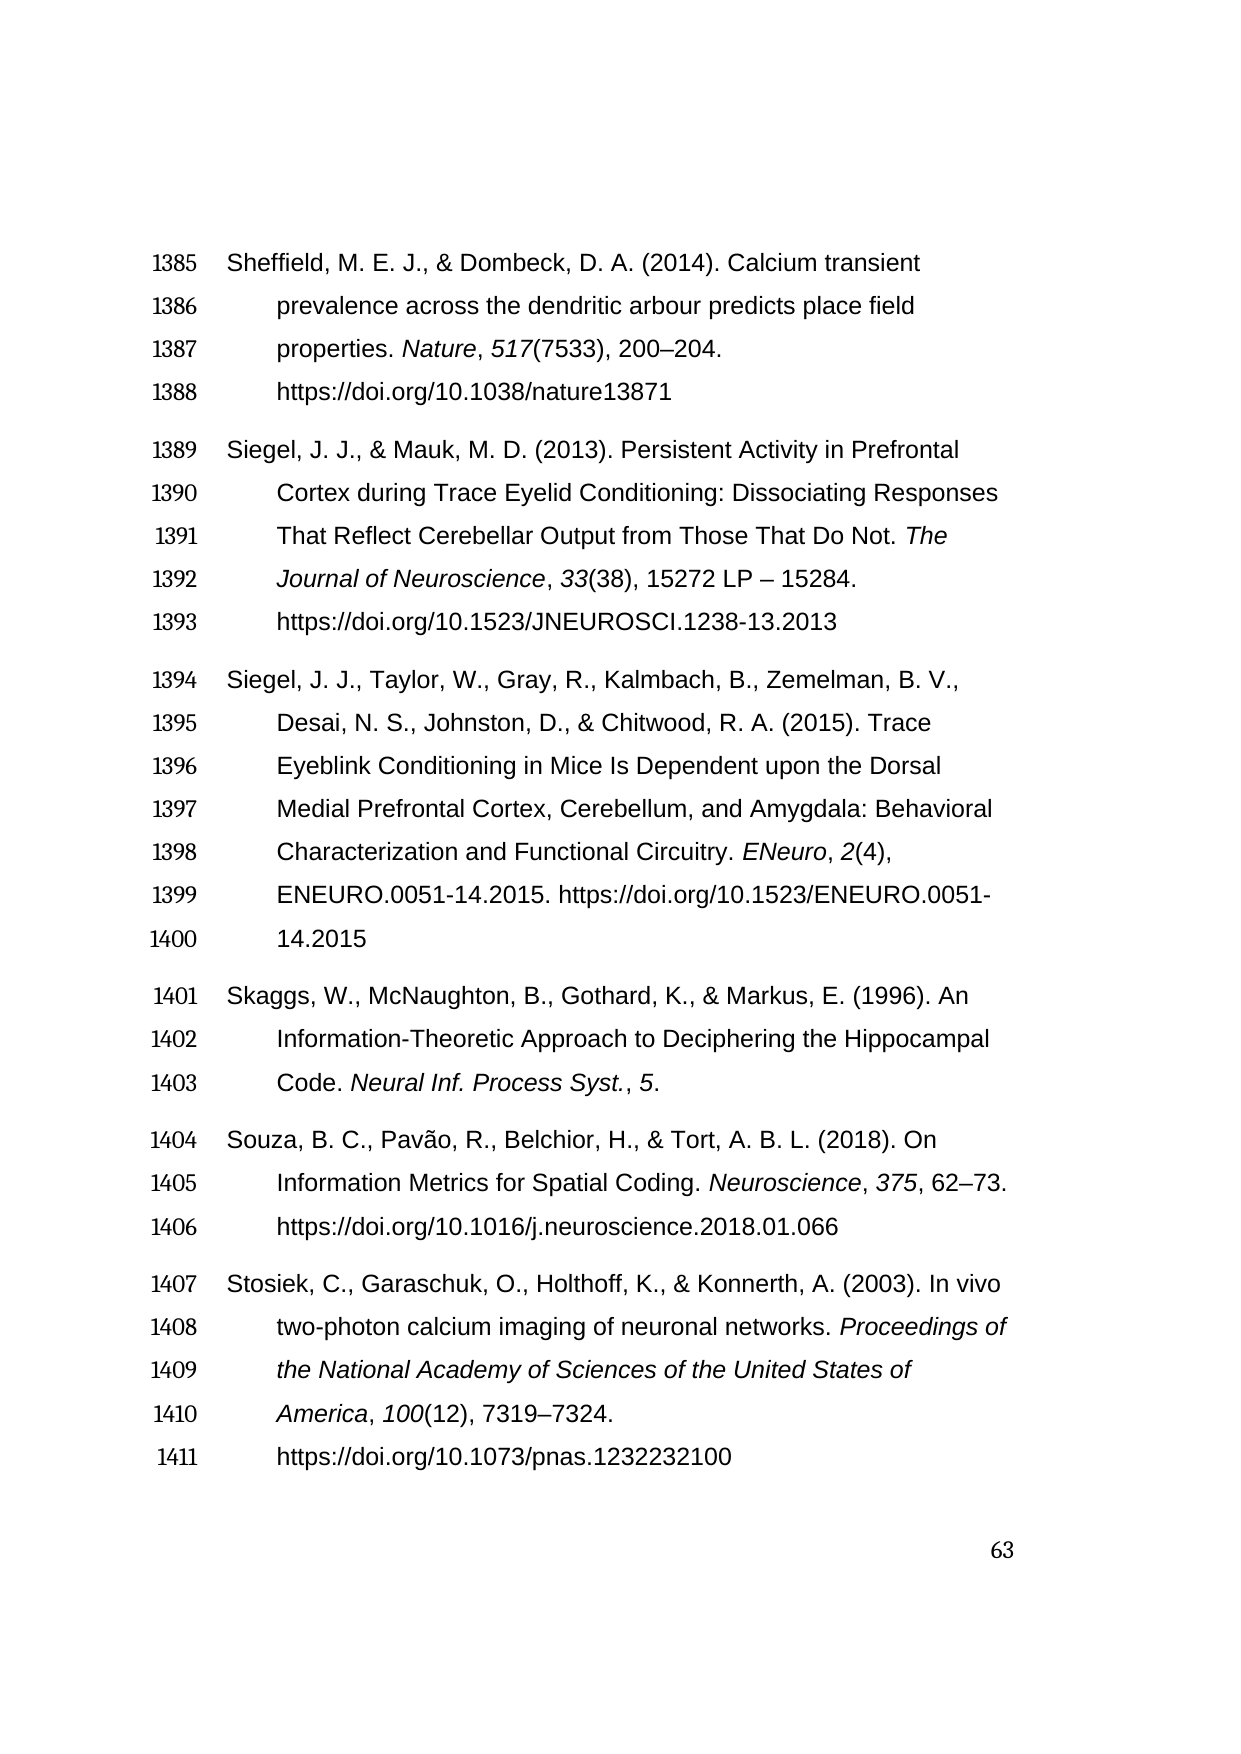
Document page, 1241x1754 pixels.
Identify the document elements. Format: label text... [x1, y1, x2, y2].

text Siegel, J. J., & Mauk, M. D. (2013). Persistent Activity in Prefrontal Cortex during Trace Eyelid Conditioning: Dissociating Responses That Reflect Cerebellar Output from Those That Do Not. The Journal of Neuroscience, 33(38), 15272 LP – 15284. https://doi.org/10.1523/JNEUROSCI.1238-13.2013 [226, 435, 1014, 636]
text Stosiek, C., Garaschuk, O., Holthoff, K., & Konnerth, A. (2003). In vivo two-photon calcium imaging of neuronal networks. Proceedings of the National Academy of Sciences of the United States of America, 100(12), 7319–7324. https://doi.org/10.1073/pnas.1232232100 [226, 1269, 1014, 1471]
text Skaggs, W., McNaughton, B., Gothard, K., & Markus, E. (1996). An Information-Theoretic Approach to Deciphering the Hippocampal Code. Neural Inf. Process Syst., 5. [226, 981, 1014, 1096]
text Siegel, J. J., Taylor, W., Gray, R., Kalmbach, B., Zemelman, B. V., Desai, N. S., Johnston, D., & Chitwood, R. A. (2015). Trace Eyeblink Conditioning in Mice Is Dependent upon the Dorsal Medial Prefrontal Cortex, Cerebellum, and Amygdala: Behavioral Characterization and Functional Circuitry. ENeuro, 2(4), ENEURO.0051-14.2015. https://doi.org/10.1523/ENEURO.0051-14.2015 [226, 665, 1014, 952]
text Souza, B. C., Pavão, R., Belchior, H., & Tort, A. B. L. (2018). On Information Metrics for Spatial Coding. Neuroscience, 375, 62–73. https://doi.org/10.1016/j.neuroscience.2018.01.066 [226, 1125, 1014, 1240]
text Sheffield, M. E. J., & Dombeck, D. A. (2014). Calcium transient prevalence across the dendritic arbour predicts place field properties. Nature, 517(7533), 200–204. https://doi.org/10.1038/nature13871 [226, 248, 1014, 406]
